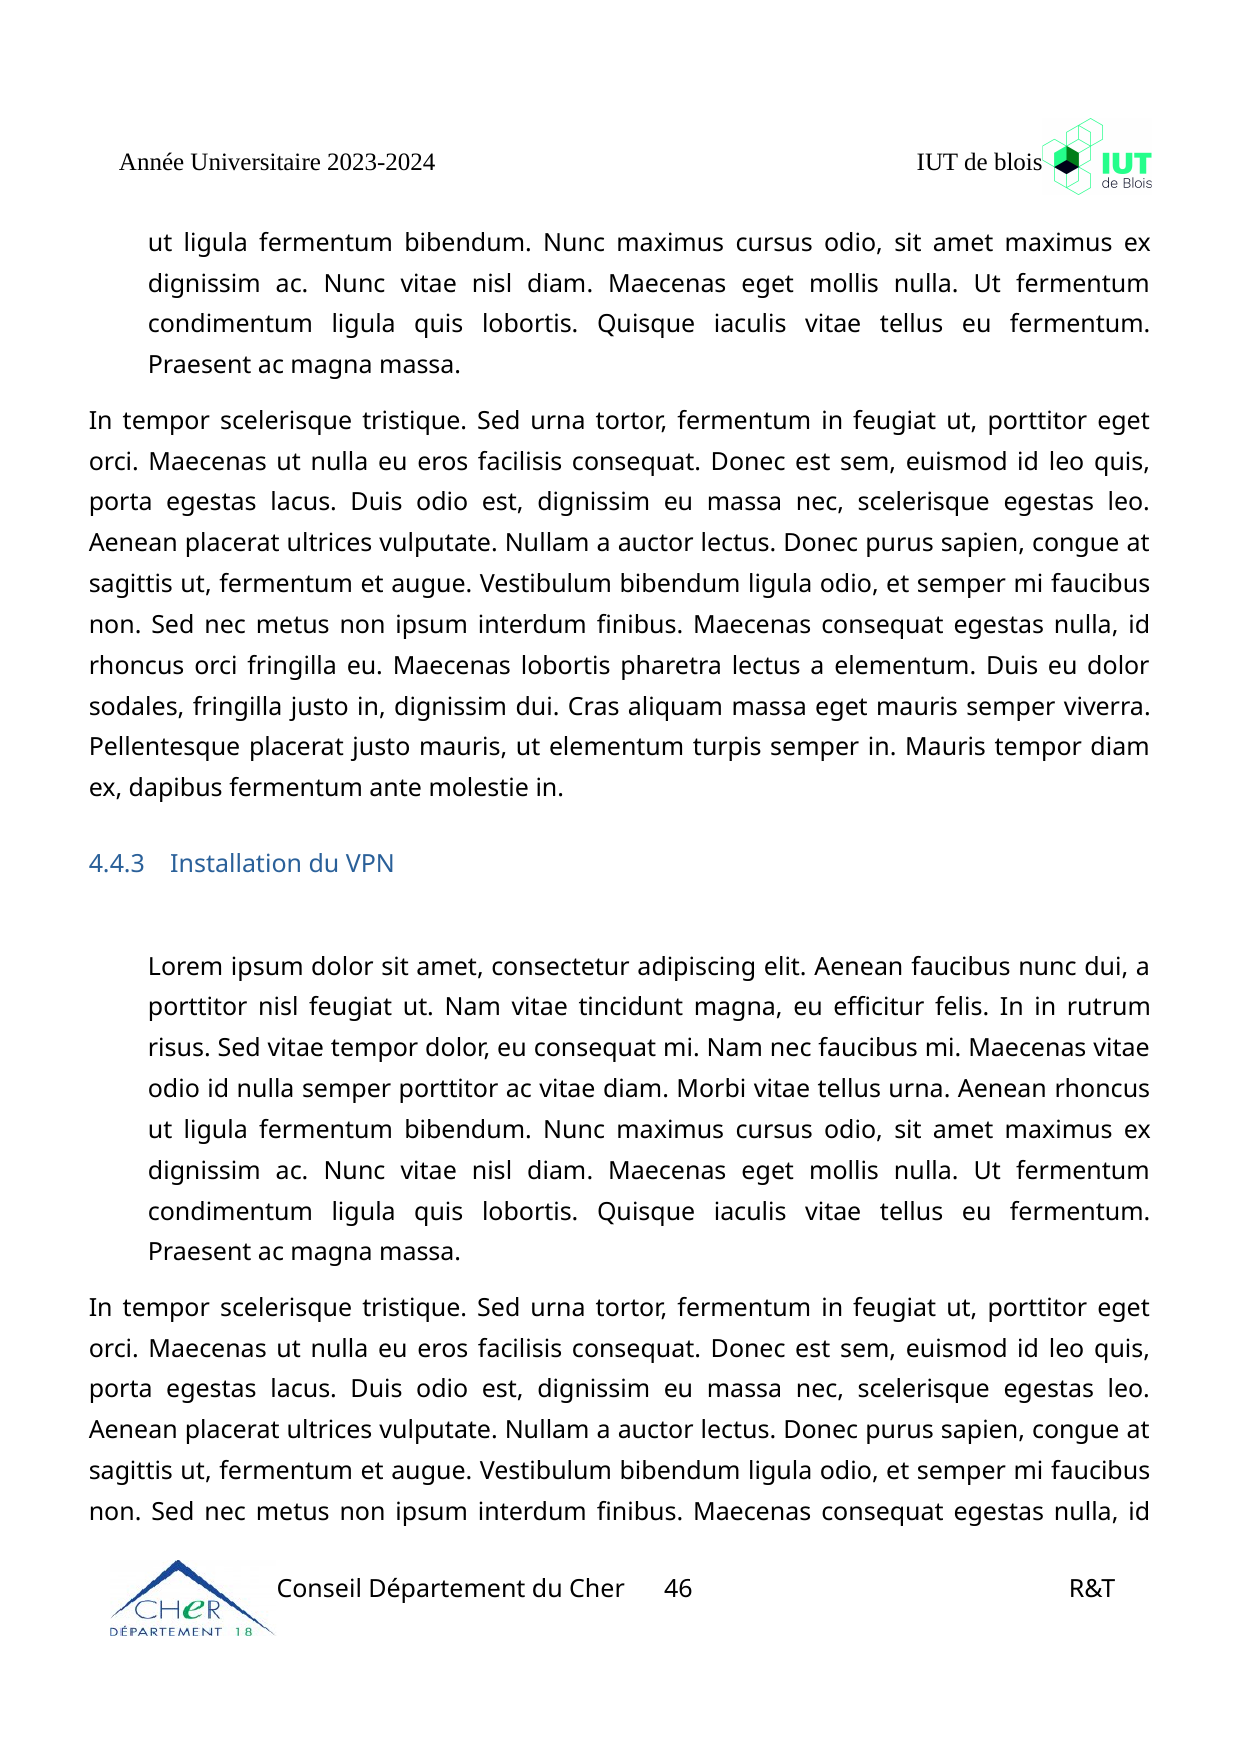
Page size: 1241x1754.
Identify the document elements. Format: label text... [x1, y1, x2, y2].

text In tempor scelerisque tristique. Sed urna tortor, fermentum in feugiat ut, porttitor eget orci. Maecenas ut nulla eu eros facilisis consequat. Donec est sem, euismod id leo quis, porta egestas lacus. Duis odio est, dignissim eu massa nec, scelerisque egestas leo. Aenean placerat ultrices vulputate. Nullam a auctor lectus. Donec purus sapien, congue at sagittis ut, fermentum et augue. Vestibulum bibendum ligula odio, et semper mi faucibus non. Sed nec metus non ipsum interdum finibus. Maecenas consequat egestas nulla, id rhoncus orci fringilla eu. Maecenas lobortis pharetra lectus a elementum. Duis eu dolor sodales, fringilla justo in, dignissim dui. Cras aliquam massa eget mauris semper viverra. Pellentesque placerat justo mauris, ut elementum turpis semper in. Mauris tempor diam ex, dapibus fermentum ante molestie in. [88, 402, 1152, 804]
picture [1042, 118, 1152, 195]
picture [110, 1560, 277, 1636]
subtitle Installation du VPN [88, 846, 1033, 880]
text Lorem ipsum dolor sit amet, consectetur adipiscing elit. Aenean faucibus nunc dui, a porttitor nisl feugiat ut. Nam vitae tincidunt magna, eu efficitur felis. In in rutrum risus. Sed vitae tempor dolor, eu consequat mi. Nam nec faucibus mi. Maecenas vitae odio id nulla semper porttitor ac vitae diam. Morbi vitae tellus urna. Aenean rhoncus ut ligula fermentum bibendum. Nunc maximus cursus odio, sit amet maximus ex dignissim ac. Nunc vitae nisl diam. Maecenas eget mollis nulla. Ut fermentum condimentum ligula quis lobortis. Quisque iaculis vitae tellus eu fermentum. Praesent ac magna massa. [148, 948, 1152, 1268]
text In tempor scelerisque tristique. Sed urna tortor, fermentum in feugiat ut, porttitor eget orci. Maecenas ut nulla eu eros facilisis consequat. Donec est sem, euismod id leo quis, porta egestas lacus. Duis odio est, dignissim eu massa nec, scelerisque egestas leo. Aenean placerat ultrices vulputate. Nullam a auctor lectus. Donec purus sapien, congue at sagittis ut, fermentum et augue. Vestibulum bibendum ligula odio, et semper mi faucibus non. Sed nec metus non ipsum interdum finibus. Maecenas consequat egestas nulla, id [88, 1289, 1152, 1528]
text ut ligula fermentum bibendum. Nunc maximus cursus odio, sit amet maximus ex dignissim ac. Nunc vitae nisl diam. Maecenas eget mollis nulla. Ut fermentum condimentum ligula quis lobortis. Quisque iaculis vitae tellus eu fermentum. Praesent ac magna massa. [148, 224, 1152, 381]
